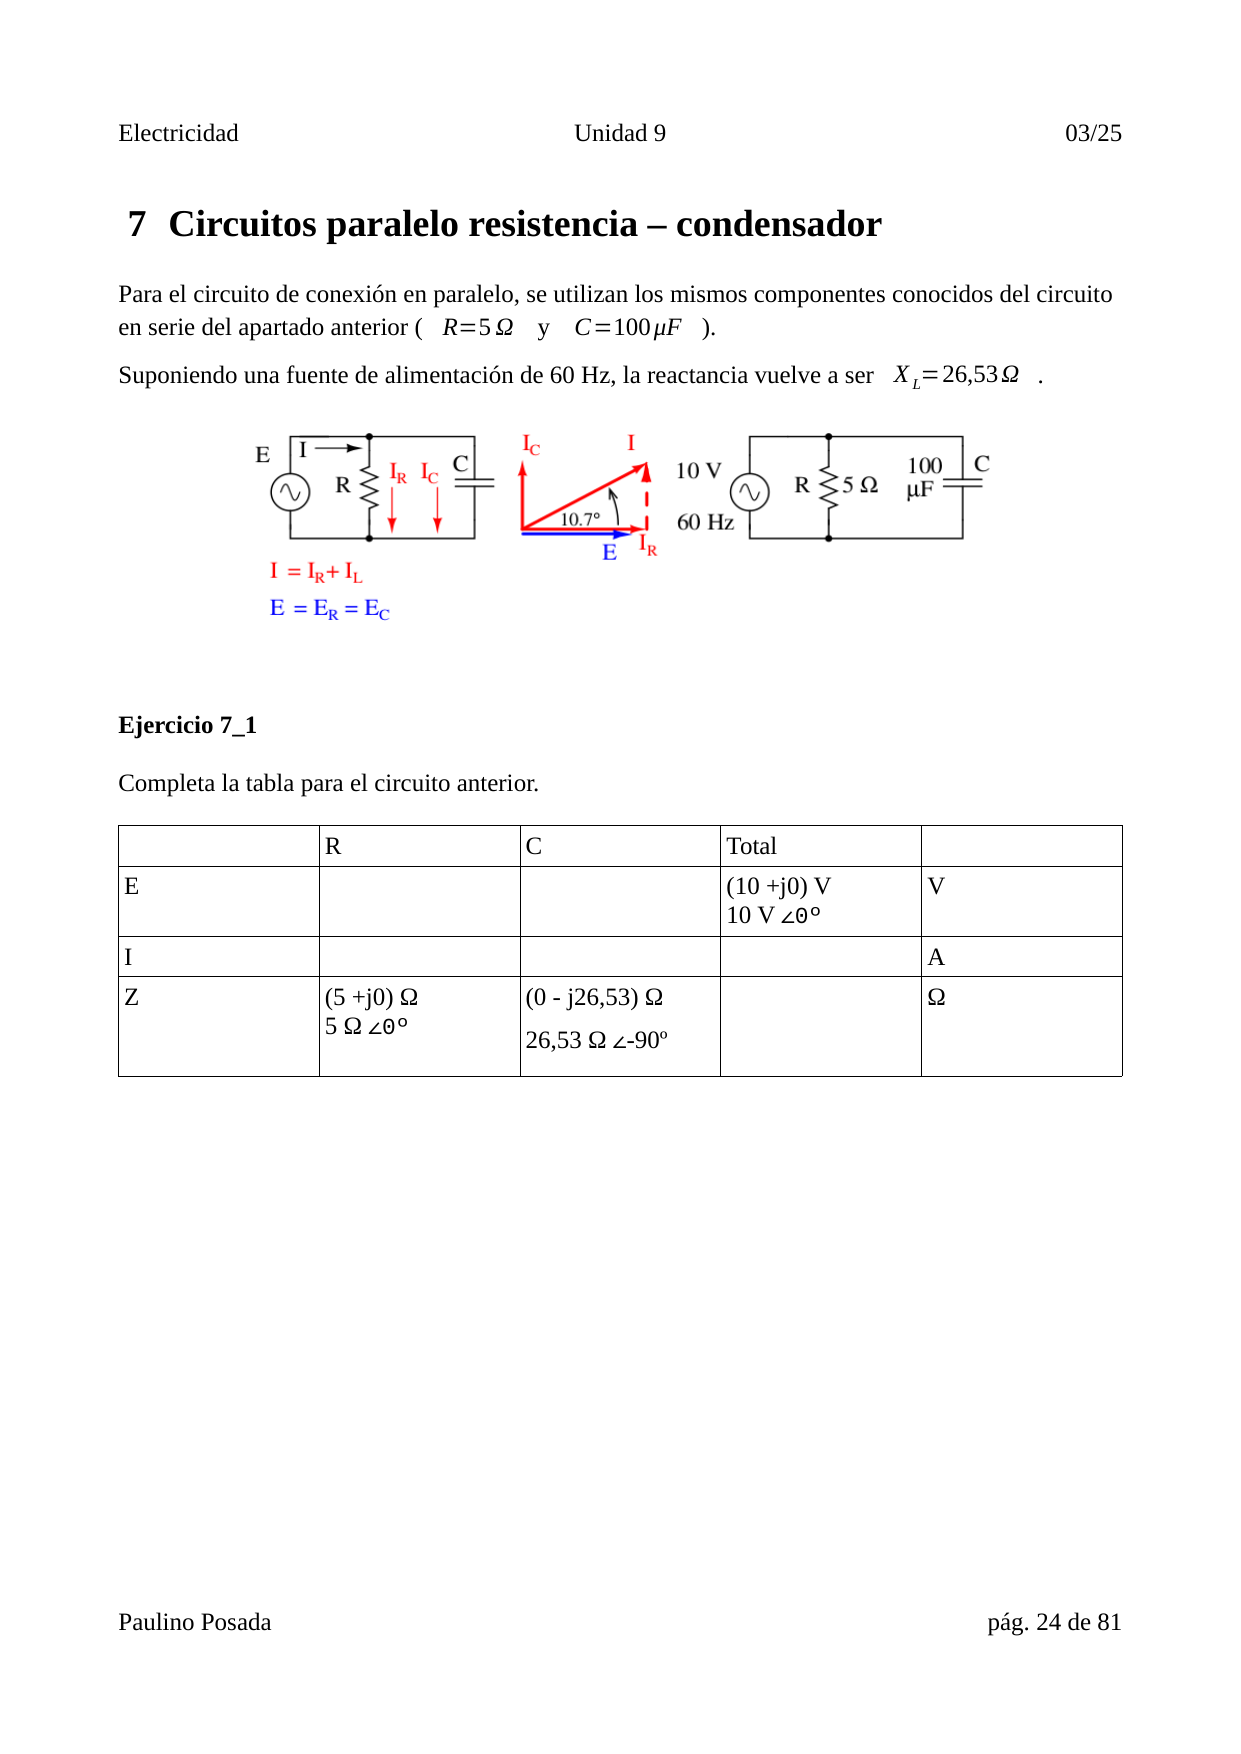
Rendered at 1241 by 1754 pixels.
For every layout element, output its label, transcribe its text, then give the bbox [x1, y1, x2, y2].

table_cell (5 +j0) Ω 5 Ω ∠0º [320, 977, 520, 1076]
table_cell [721, 977, 921, 1076]
table_cell [320, 867, 520, 936]
text Para el circuito de conexión en paralelo, se utilizan los mismos componentes conocidos del circuito en serie del apartado anterior ( y ). [118, 279, 1122, 341]
table_header [119, 826, 319, 866]
table_header R [320, 826, 520, 866]
table_cell Ω [922, 977, 1122, 1076]
subtitle Circuitos paralelo resistencia – condensador [118, 201, 1122, 245]
table_cell (0 - j26,53) Ω 26,53 Ω ∠-90º [521, 977, 720, 1076]
table_cell I [119, 937, 319, 976]
table_cell Z [119, 977, 319, 1076]
table_cell E [119, 867, 319, 936]
picture [245, 421, 996, 631]
table_cell [521, 937, 720, 976]
table_cell [320, 937, 520, 976]
table_cell V [922, 867, 1122, 936]
text Suponiendo una fuente de alimentación de 60 Hz, la reactancia vuelve a ser. [118, 360, 1122, 392]
table_cell (10 +j0) V 10 V ∠0º [721, 867, 921, 936]
table_header Total [721, 826, 921, 866]
table_cell [721, 937, 921, 976]
table_header [922, 826, 1122, 866]
text Ejercicio 7_1 [118, 710, 1122, 739]
table_cell [521, 867, 720, 936]
text Completa la tabla para el circuito anterior. [118, 768, 1122, 796]
table_header C [521, 826, 720, 866]
table_cell A [922, 937, 1122, 976]
